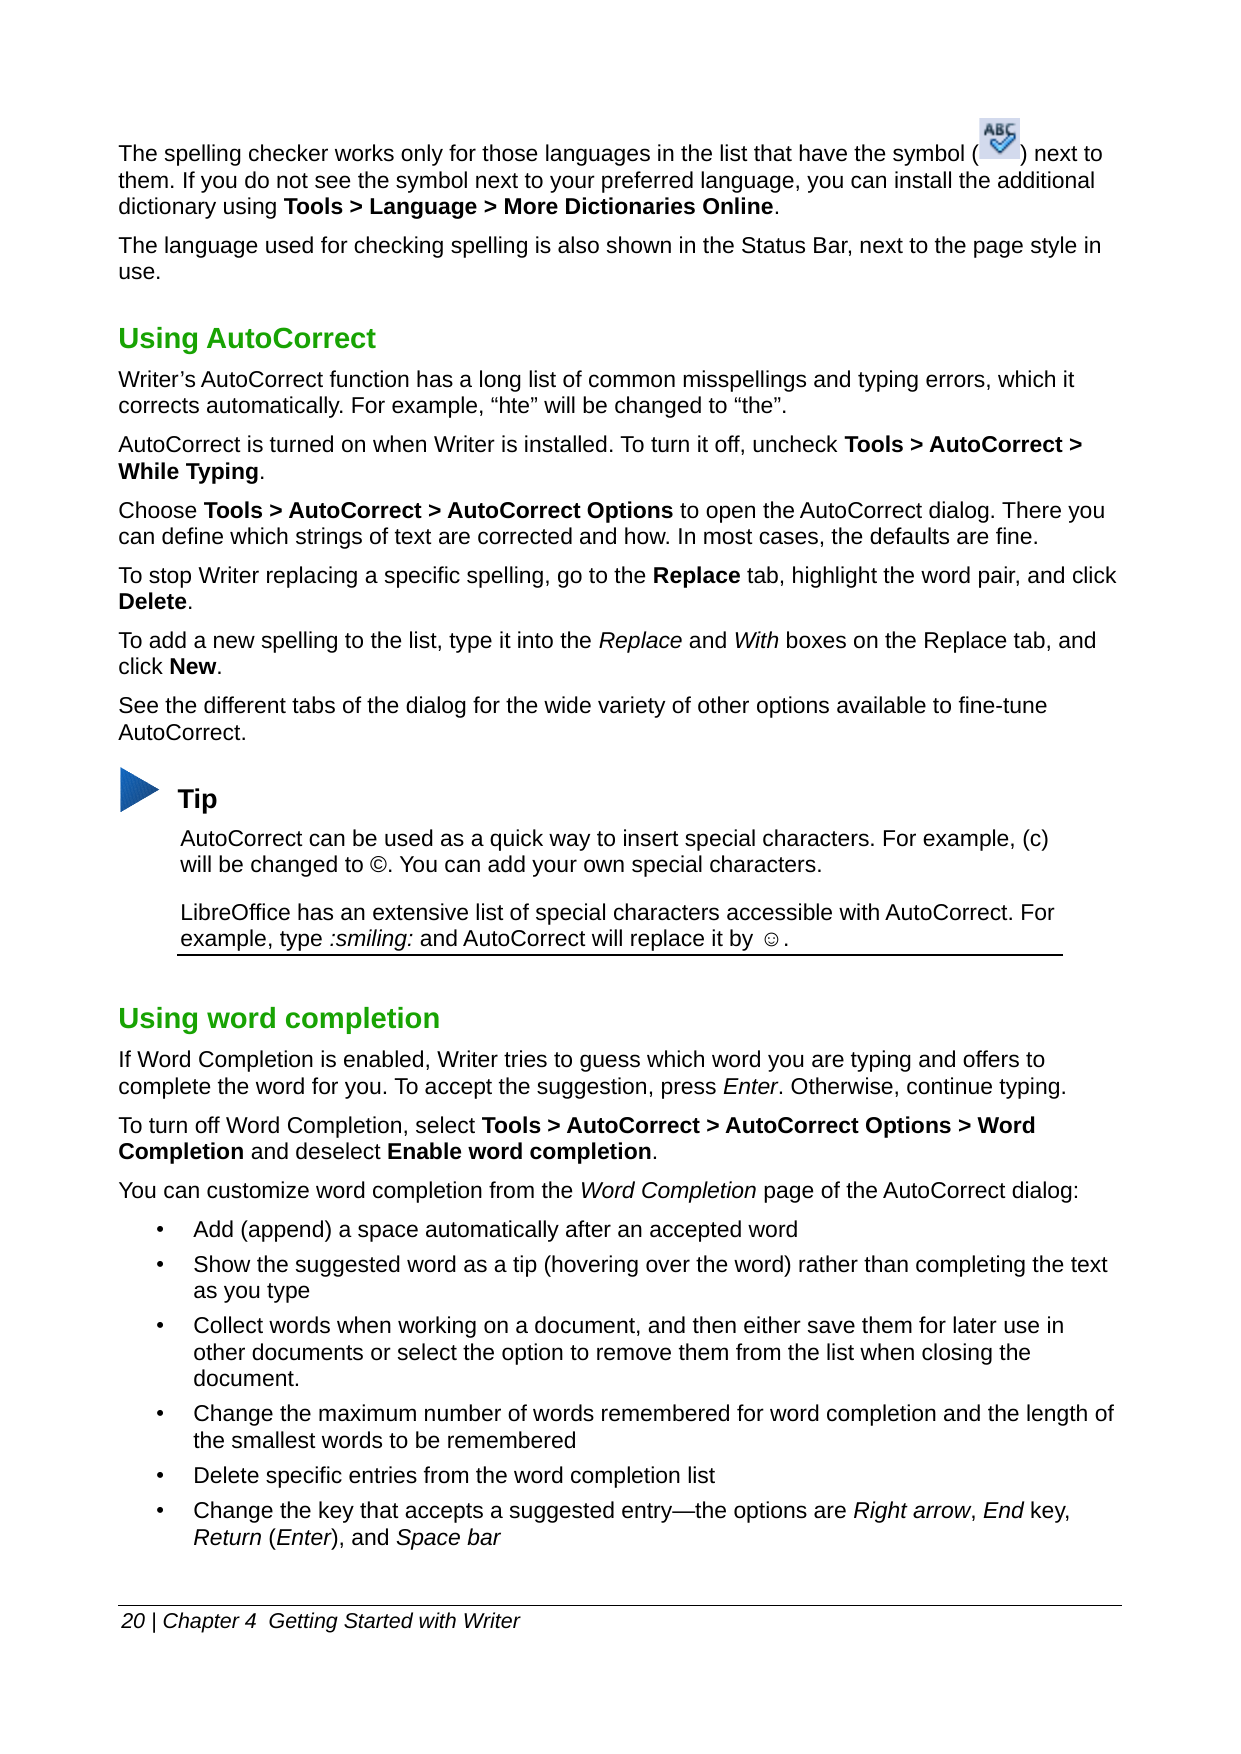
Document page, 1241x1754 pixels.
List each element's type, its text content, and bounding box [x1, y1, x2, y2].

list Delete specific entries from the word completion list [156, 1462, 1122, 1488]
text If Word Completion is enabled, Writer tries to guess which word you are typing and offers to complete the word for you. To accept the suggestion, press Enter. Otherwise, continue typing. [118, 1046, 1122, 1099]
list Show the suggested word as a tip (hovering over the word) rather than completing the text as you type [156, 1251, 1122, 1303]
text Choose Tools > AutoCorrect > AutoCorrect Options to open the AutoCorrect dialog. There you can define which strings of text are corrected and how. In most cases, the defaults are fine. [118, 497, 1122, 549]
text LibreOffice has an extensive list of special characters accessible with AutoCorrect. For example, type :smiling: and AutoCorrect will replace it by ☺. [177, 896, 1063, 954]
list Add (append) a space automatically after an accepted word [156, 1216, 1122, 1242]
text The spelling checker works only for those languages in the list that have the symbol () next to them. If you do not see the symbol next to your preferred language, you can install the additional dictionary using Tools > Language > More Dictionaries Online. [118, 118, 1122, 219]
text The language used for checking spelling is also shown in the Status Bar, next to the page style in use. [118, 232, 1122, 285]
list Change the maximum number of words remembered for word completion and the length of the smallest words to be remembered [156, 1400, 1122, 1453]
picture [979, 118, 1020, 159]
subtitle Tip [118, 765, 1122, 814]
subtitle Using AutoCorrect [118, 321, 1122, 354]
text To stop Writer replacing a specific spelling, go to the Replace tab, highlight the word pair, and click Delete. [118, 562, 1122, 614]
list Change the key that accepts a suggested entry—the options are Right arrow, End key, Return (Enter), and Space bar [156, 1497, 1122, 1550]
text To turn off Word Completion, select Tools > AutoCorrect > AutoCorrect Options > Word Completion and deselect Enable word completion. [118, 1112, 1122, 1164]
text AutoCorrect can be used as a quick way to insert special characters. For example, (c) will be changed to ©. You can add your own special characters. [177, 822, 1063, 877]
text Writer’s AutoCorrect function has a long list of common misspellings and typing errors, which it corrects automatically. For example, “hte” will be changed to “the”. [118, 366, 1122, 419]
list Collect words when working on a document, and then either save them for later use in other documents or select the option to remove them from the list when closing the document. [156, 1312, 1122, 1391]
subtitle Using word completion [118, 1001, 1122, 1034]
text See the different tabs of the dialog for the wide variety of other options available to fine-tune AutoCorrect. [118, 692, 1122, 745]
text You can customize word completion from the Word Completion page of the AutoCorrect dialog: [118, 1177, 1122, 1203]
text AutoCorrect is turned on when Writer is installed. To turn it off, uncheck Tools > AutoCorrect > While Typing. [118, 431, 1122, 484]
text To add a new spelling to the list, type it into the Replace and With boxes on the Replace tab, and click New. [118, 627, 1122, 680]
